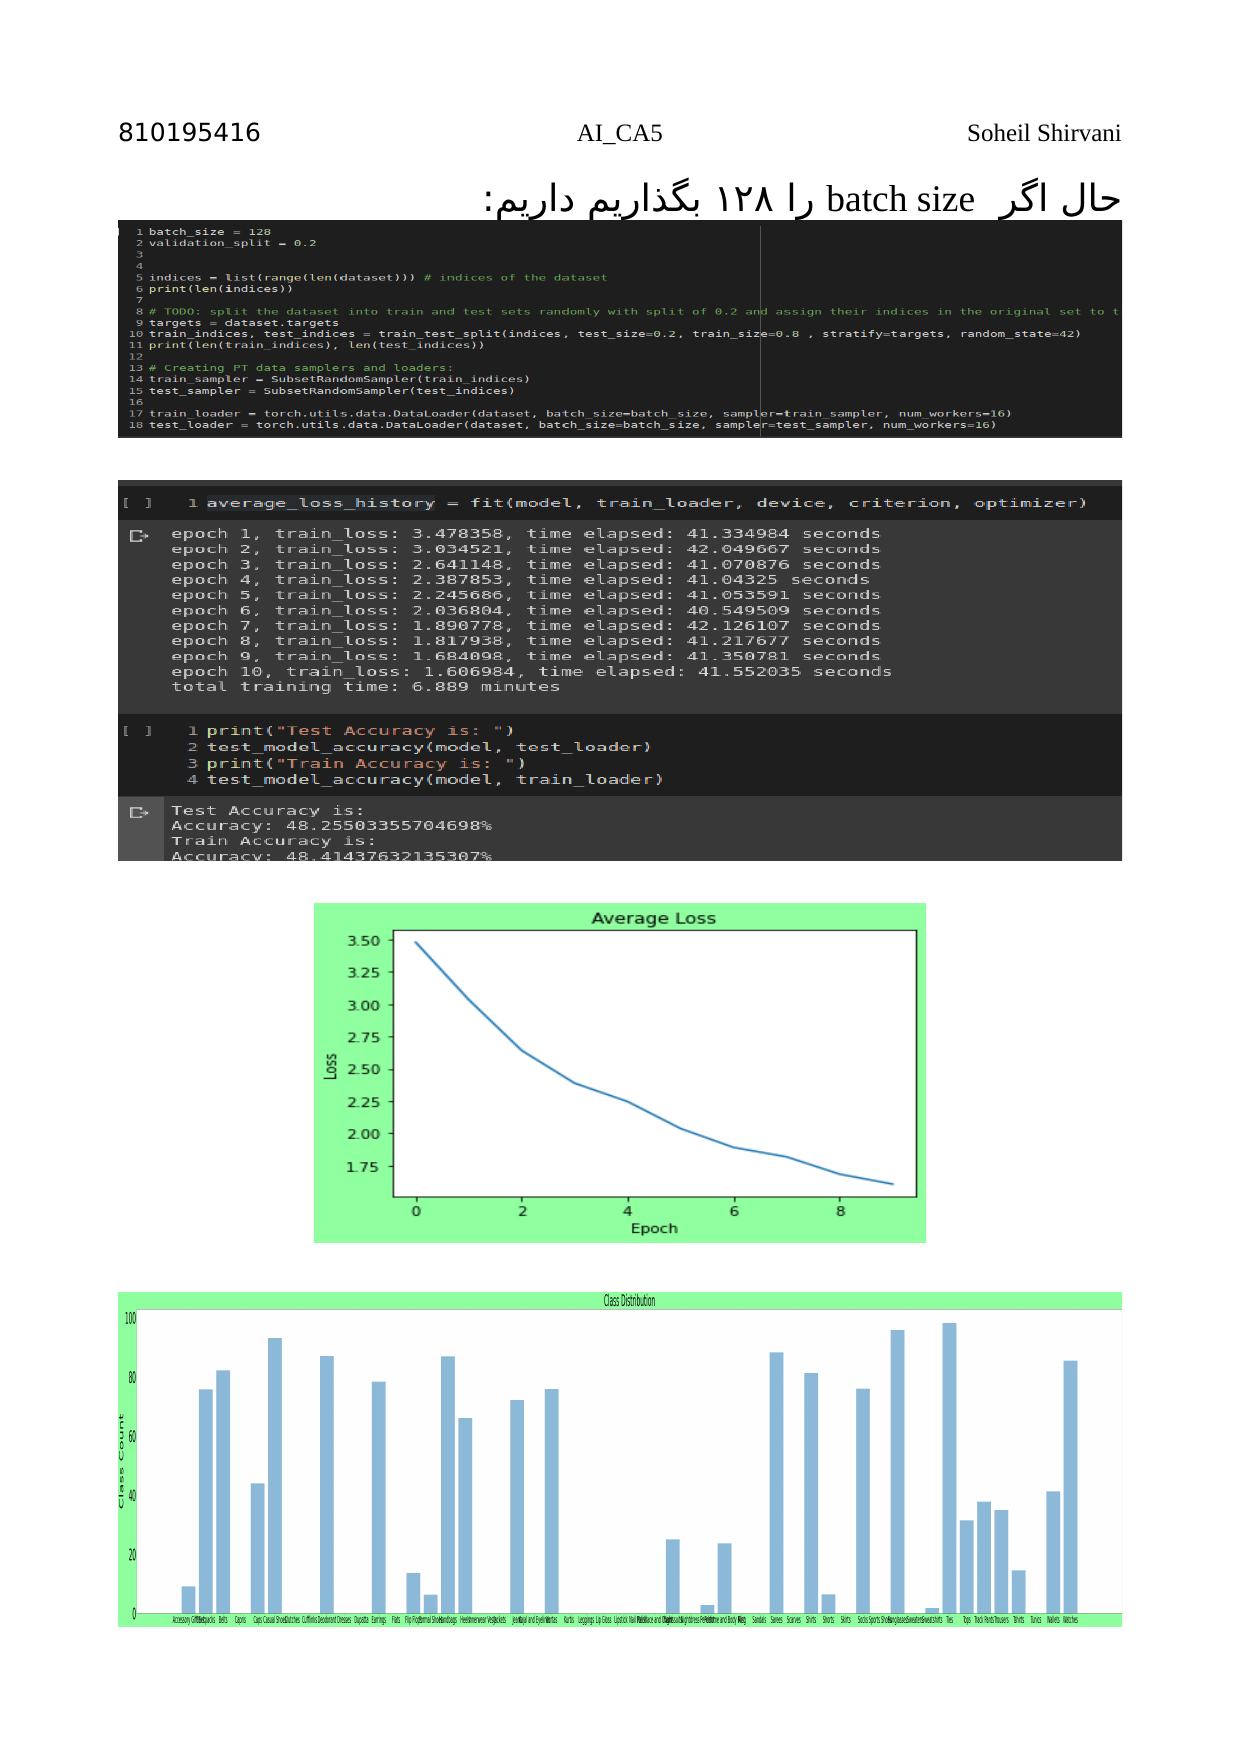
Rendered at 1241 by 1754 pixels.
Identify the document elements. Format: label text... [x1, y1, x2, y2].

picture [313, 903, 927, 1243]
picture [118, 480, 1123, 861]
text حال اگر batch size را ۱۲۸ بگذاریم داریم: [118, 177, 1122, 220]
picture [118, 220, 1123, 438]
picture [118, 1292, 1123, 1627]
